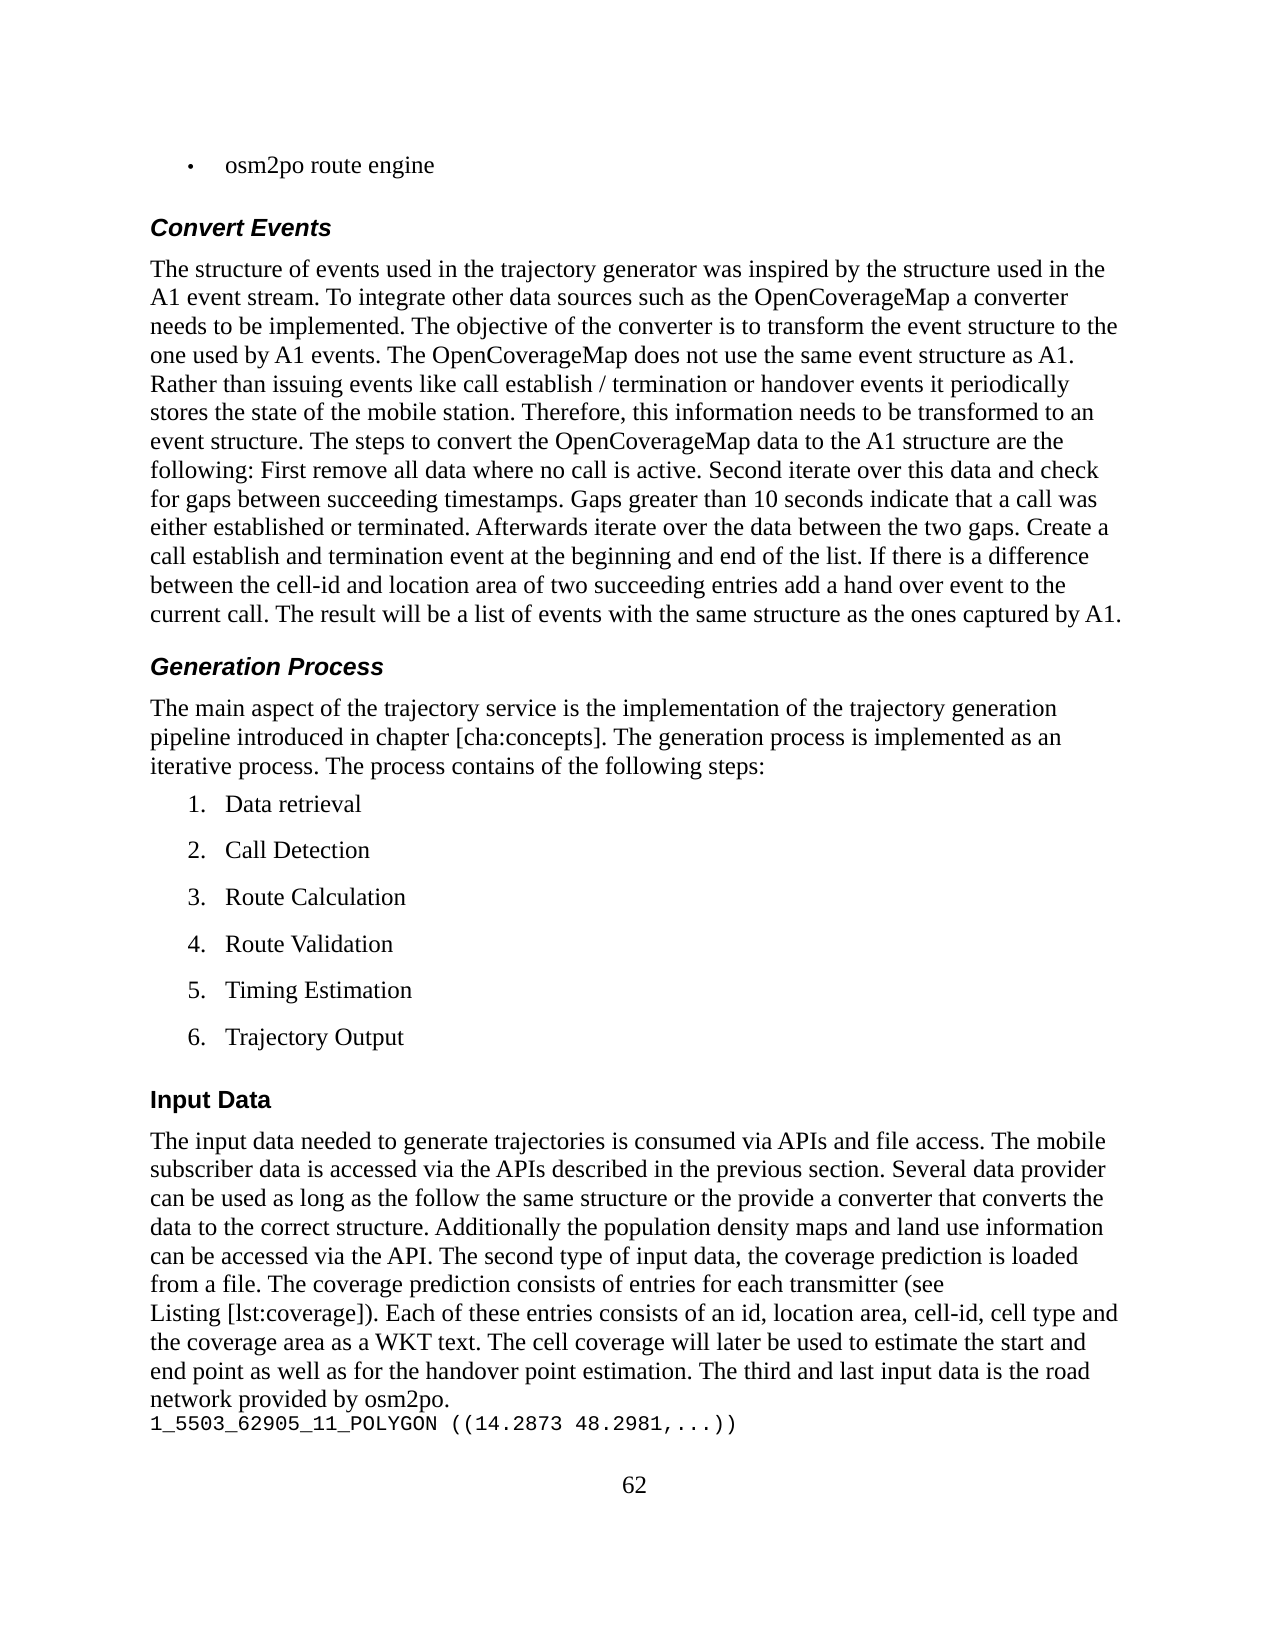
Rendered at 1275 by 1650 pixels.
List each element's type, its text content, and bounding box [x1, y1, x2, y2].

text 1_5503_62905_11_POLYGON ((14.2873 48.2981,...)) [150, 1413, 1125, 1437]
list Timing Estimation [187, 975, 1125, 1004]
text The main aspect of the trajectory service is the implementation of the trajectory generation pipeline introduced in chapter [cha:concepts]. The generation process is implemented as an iterative process. The process contains of the following steps: [150, 693, 1125, 780]
subtitle Input Data [150, 1085, 1125, 1113]
list Call Detection [187, 835, 1125, 864]
list Data retrieval [187, 789, 1125, 817]
text The input data needed to generate trajectories is consumed via APIs and file access. The mobile subscriber data is accessed via the APIs described in the previous section. Several data provider can be used as long as the follow the same structure or the provide a converter that converts the data to the correct structure. Additionally the population density maps and land use information can be accessed via the API. The second type of input data, the coverage prediction is loaded from a file. The coverage prediction consists of entries for each transmitter (see Listing [lst:coverage]). Each of these entries consists of an id, location area, cell-id, cell type and the coverage area as a WKT text. The cell coverage will later be used to estimate the start and end point as well as for the handover point estimation. The third and last input data is the road network provided by osm2po. [150, 1126, 1125, 1413]
subtitle Convert Events [150, 213, 1125, 241]
subtitle Generation Process [150, 652, 1125, 681]
list Route Validation [187, 929, 1125, 957]
list Trajectory Output [187, 1022, 1125, 1051]
list osm2po route engine [187, 150, 1125, 179]
text The structure of events used in the trajectory generator was inspired by the structure used in the A1 event stream. To integrate other data sources such as the OpenCoverageMap a converter needs to be implemented. The objective of the converter is to transform the event structure to the one used by A1 events. The OpenCoverageMap does not use the same event structure as A1. Rather than issuing events like call establish / termination or handover events it periodically stores the state of the mobile station. Therefore, this information needs to be transformed to an event structure. The steps to convert the OpenCoverageMap data to the A1 structure are the following: First remove all data where no call is active. Second iterate over this data and check for gaps between succeeding timestamps. Gaps greater than 10 seconds indicate that a call was either established or terminated. Afterwards iterate over the data between the two gaps. Create a call establish and termination event at the beginning and end of the list. If there is a difference between the cell-id and location area of two succeeding entries add a hand over event to the current call. The result will be a list of events with the same structure as the ones captured by A1. [150, 254, 1125, 627]
list Route Calculation [187, 882, 1125, 911]
